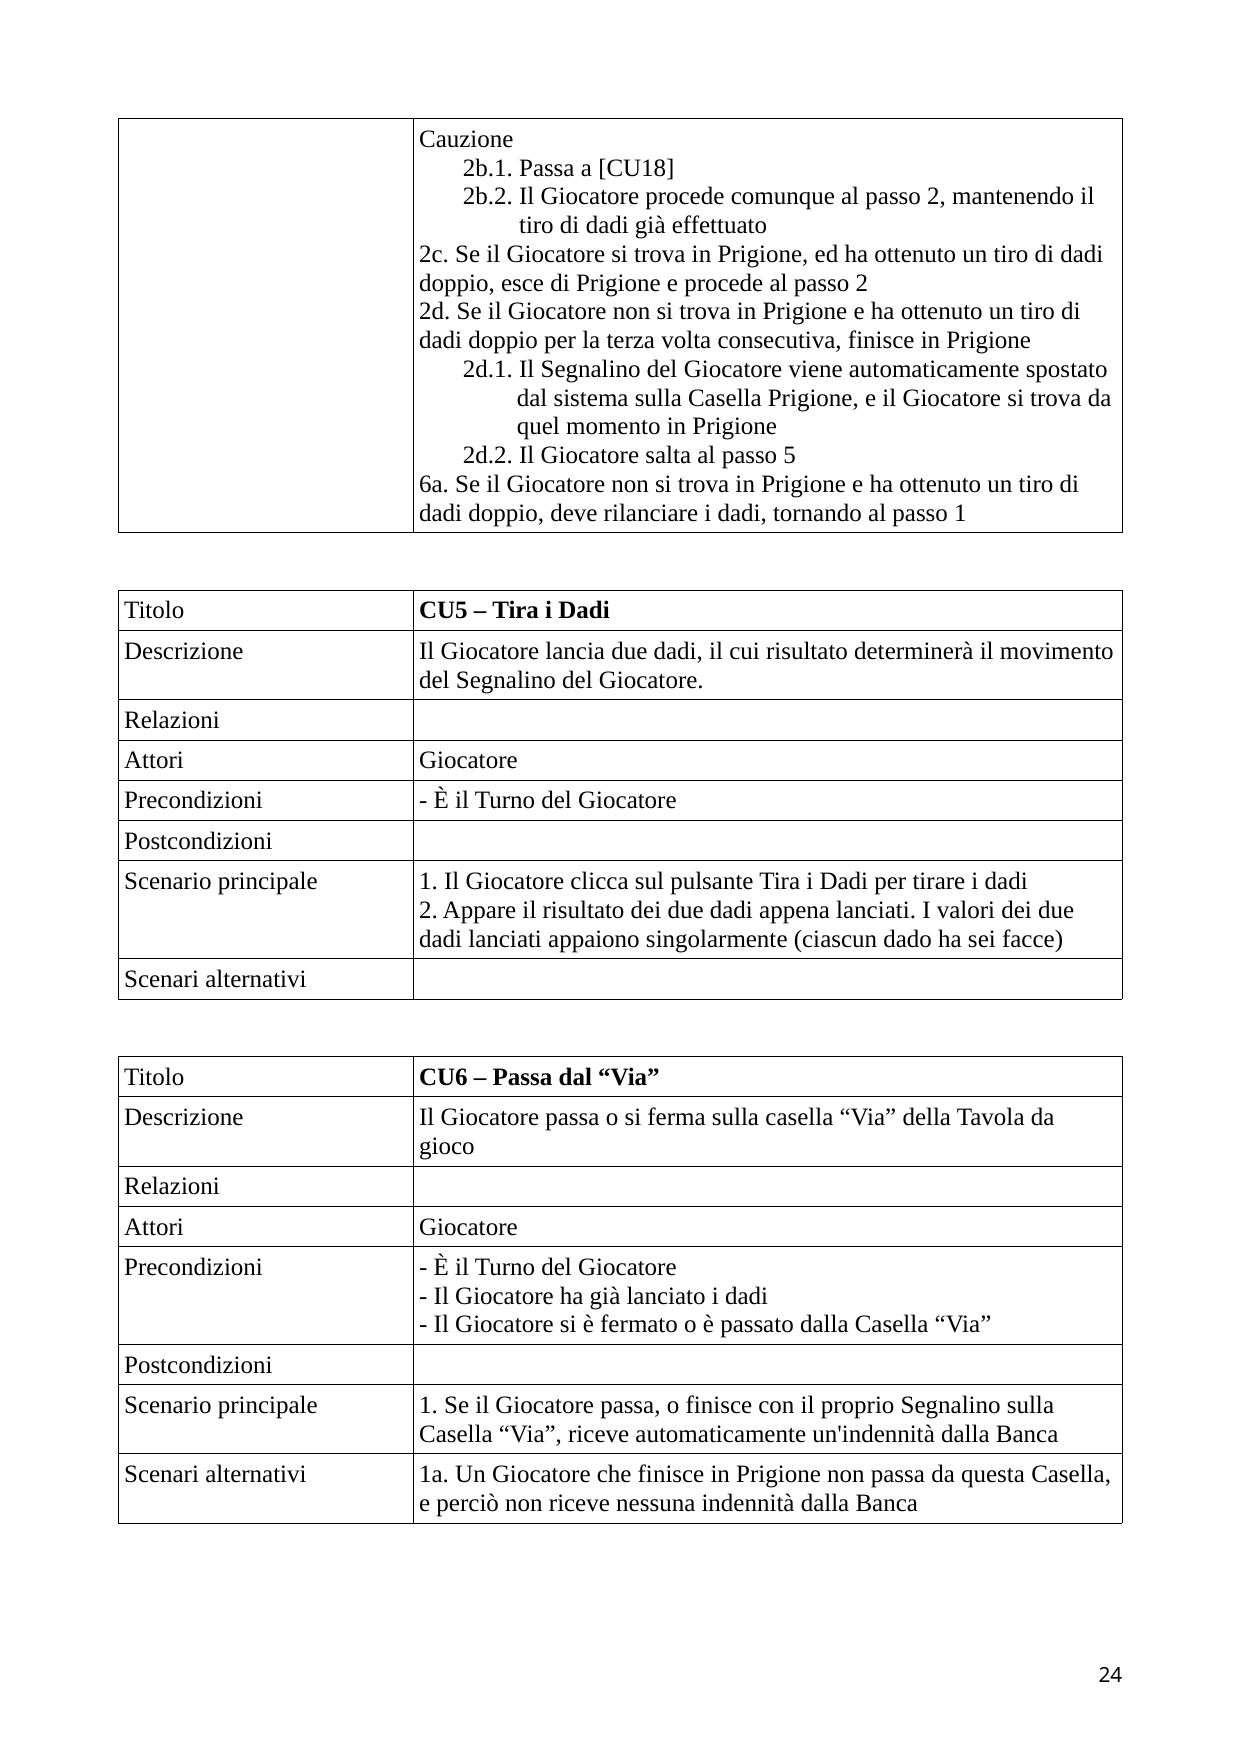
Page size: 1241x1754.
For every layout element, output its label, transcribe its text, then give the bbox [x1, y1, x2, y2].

table_cell 1. Il Giocatore clicca sul pulsante Tira i Dadi per tirare i dadi 2. Appare il risultato dei due dadi appena lanciati. I valori dei due dadi lanciati appaiono singolarmente (ciascun dado ha sei facce) [414, 861, 1122, 958]
table_cell 1a. Un Giocatore che finisce in Prigione non passa da questa Casella, e perciò non riceve nessuna indennità dalla Banca [414, 1454, 1122, 1522]
table_cell Postcondizioni [119, 1345, 413, 1384]
table_cell Relazioni [119, 1167, 413, 1206]
table_cell Precondizioni [119, 781, 413, 820]
table_cell - È il Turno del Giocatore [414, 781, 1122, 820]
table_cell Descrizione [119, 631, 413, 699]
table_header CU6 – Passa dal “Via” [414, 1057, 1122, 1096]
table_cell [414, 821, 1122, 860]
table_cell Scenario principale [119, 861, 413, 958]
table_cell Giocatore [414, 741, 1122, 780]
table_cell Scenari alternativi [119, 959, 413, 998]
table_cell 1. Se il Giocatore passa, o finisce con il proprio Segnalino sulla Casella “Via”, riceve automaticamente un'indennità dalla Banca [414, 1385, 1122, 1453]
table_cell Relazioni [119, 700, 413, 739]
table_cell Il Giocatore passa o si ferma sulla casella “Via” della Tavola da gioco [414, 1097, 1122, 1166]
table_cell Attori [119, 741, 413, 780]
table_cell Scenari alternativi [119, 1454, 413, 1522]
table_cell Il Giocatore lancia due dadi, il cui risultato determinerà il movimento del Segnalino del Giocatore. [414, 631, 1122, 699]
table_cell Postcondizioni [119, 821, 413, 860]
table_header CU5 – Tira i Dadi [414, 591, 1122, 630]
table_header Titolo [119, 591, 413, 630]
table_cell Scenario principale [119, 1385, 413, 1453]
table_cell Cauzione 2b.1. Passa a [CU18] 2b.2. Il Giocatore procede comunque al passo 2, mantenendo il tiro di dadi già effettuato 2c. Se il Giocatore si trova in Prigione, ed ha ottenuto un tiro di dadi doppio, esce di Prigione e procede al passo 2 2d. Se il Giocatore non si trova in Prigione e ha ottenuto un tiro di dadi doppio per la terza volta consecutiva, finisce in Prigione 2d.1. Il Segnalino del Giocatore viene automaticamente spostato dal sistema sulla Casella Prigione, e il Giocatore si trova da quel momento in Prigione 2d.2. Il Giocatore salta al passo 5 6a. Se il Giocatore non si trova in Prigione e ha ottenuto un tiro di dadi doppio, deve rilanciare i dadi, tornando al passo 1 [414, 119, 1122, 532]
table_cell - È il Turno del Giocatore - Il Giocatore ha già lanciato i dadi - Il Giocatore si è fermato o è passato dalla Casella “Via” [414, 1247, 1122, 1344]
table_header Titolo [119, 1057, 413, 1096]
table_cell Descrizione [119, 1097, 413, 1166]
table_cell Attori [119, 1207, 413, 1246]
table_cell Giocatore [414, 1207, 1122, 1246]
table_cell [414, 1167, 1122, 1206]
table_cell [119, 119, 413, 532]
table_cell [414, 700, 1122, 739]
table_cell [414, 1345, 1122, 1384]
table_cell [414, 959, 1122, 998]
table_cell Precondizioni [119, 1247, 413, 1344]
